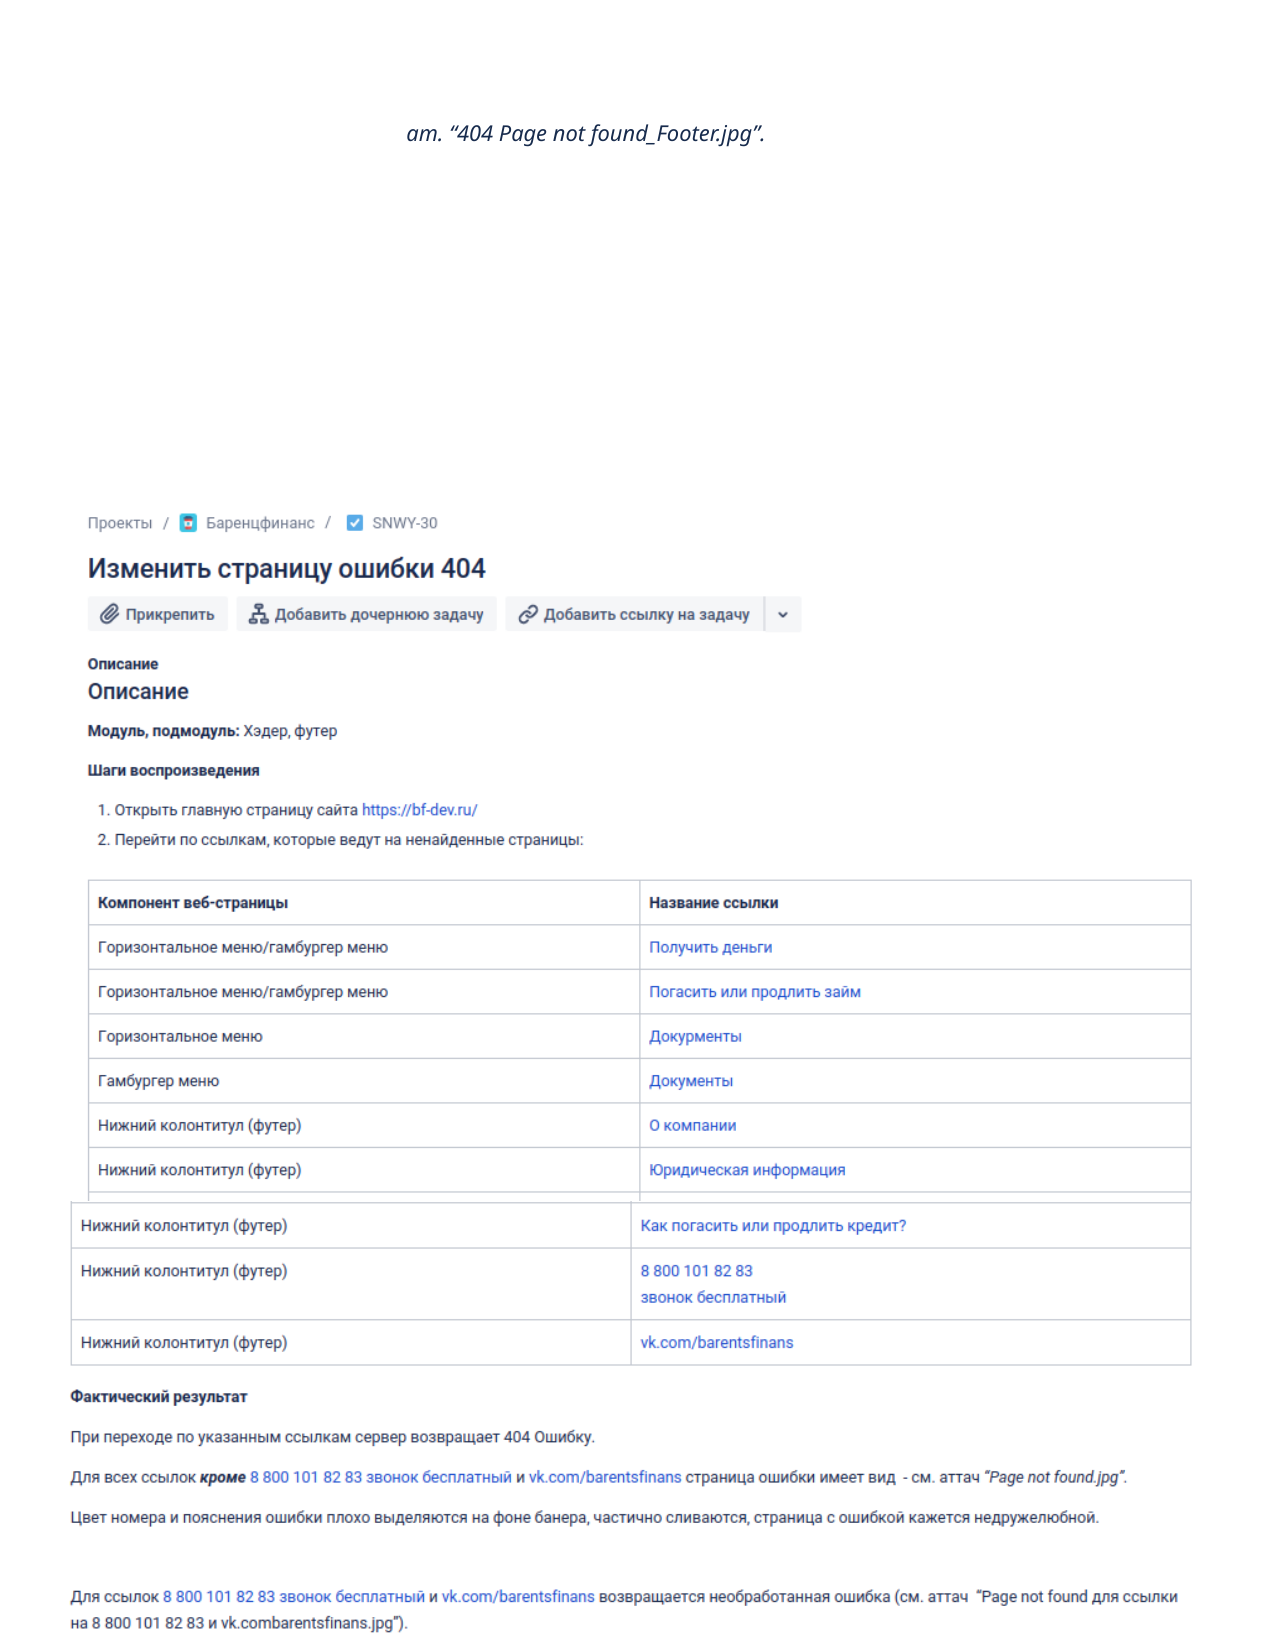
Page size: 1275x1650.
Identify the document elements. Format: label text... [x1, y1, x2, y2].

text ат. “404 Page not found_Footer.jpg”. [18, 118, 1157, 148]
picture [67, 500, 1208, 1650]
